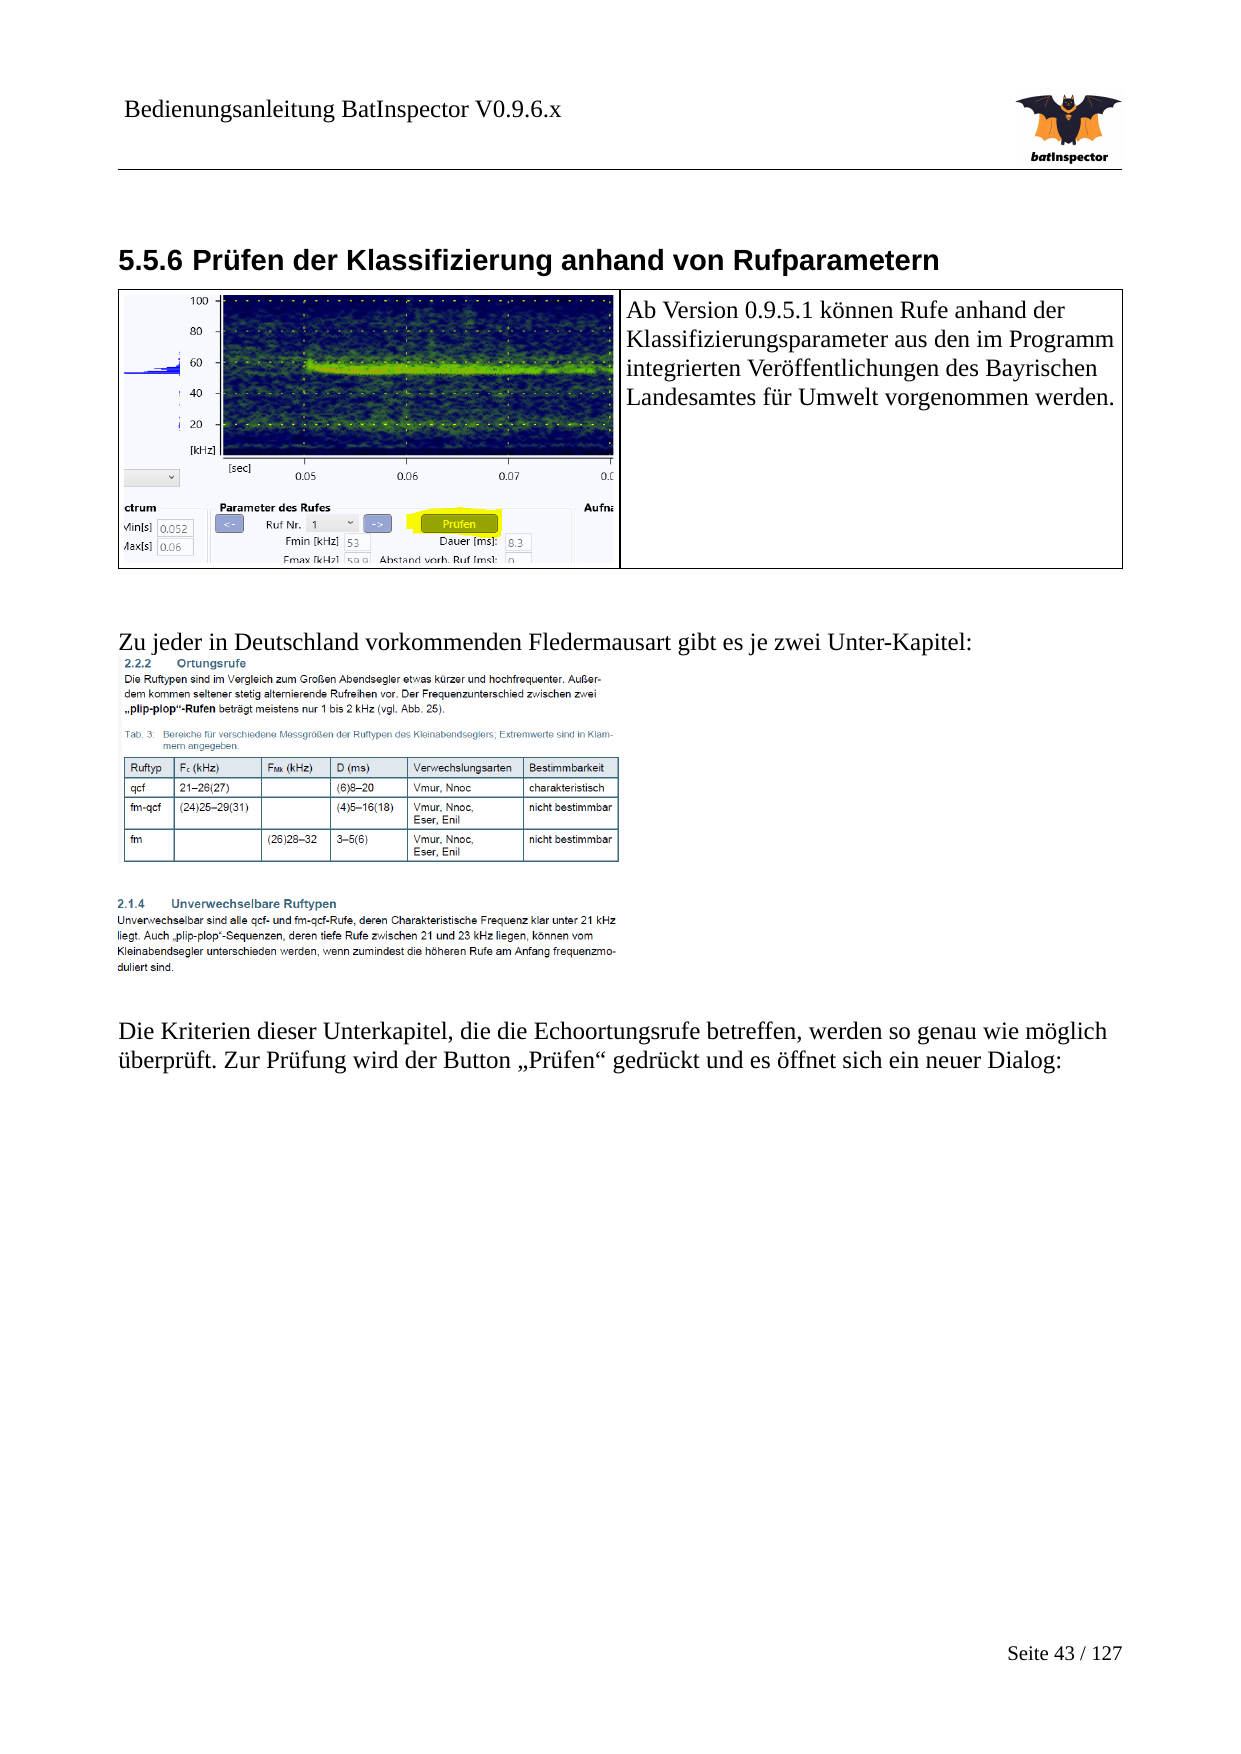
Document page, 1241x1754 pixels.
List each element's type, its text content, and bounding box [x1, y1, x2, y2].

picture [118, 893, 640, 988]
picture [118, 655, 635, 865]
text Zu jeder in Deutschland vorkommenden Fledermausart gibt es je zwei Unter-Kapitel: [118, 627, 1122, 655]
picture [1015, 88, 1125, 165]
picture [123, 295, 614, 563]
table_header Ab Version 0.9.5.1 können Rufe anhand der Klassifizierungsparameter aus den im Programm integrierten Veröffentlichungen des Bayrischen Landesamtes für Umwelt vorgenommen werden. [621, 290, 1122, 568]
text Die Kriterien dieser Unterkapitel, die die Echoortungsrufe betreffen, werden so genau wie möglich überprüft. Zur Prüfung wird der Button „Prüfen“ gedrückt und es öffnet sich ein neuer Dialog: [118, 1016, 1122, 1074]
table_header [119, 290, 619, 568]
subtitle Prüfen der Klassifizierung anhand von Rufparametern [118, 243, 1122, 276]
